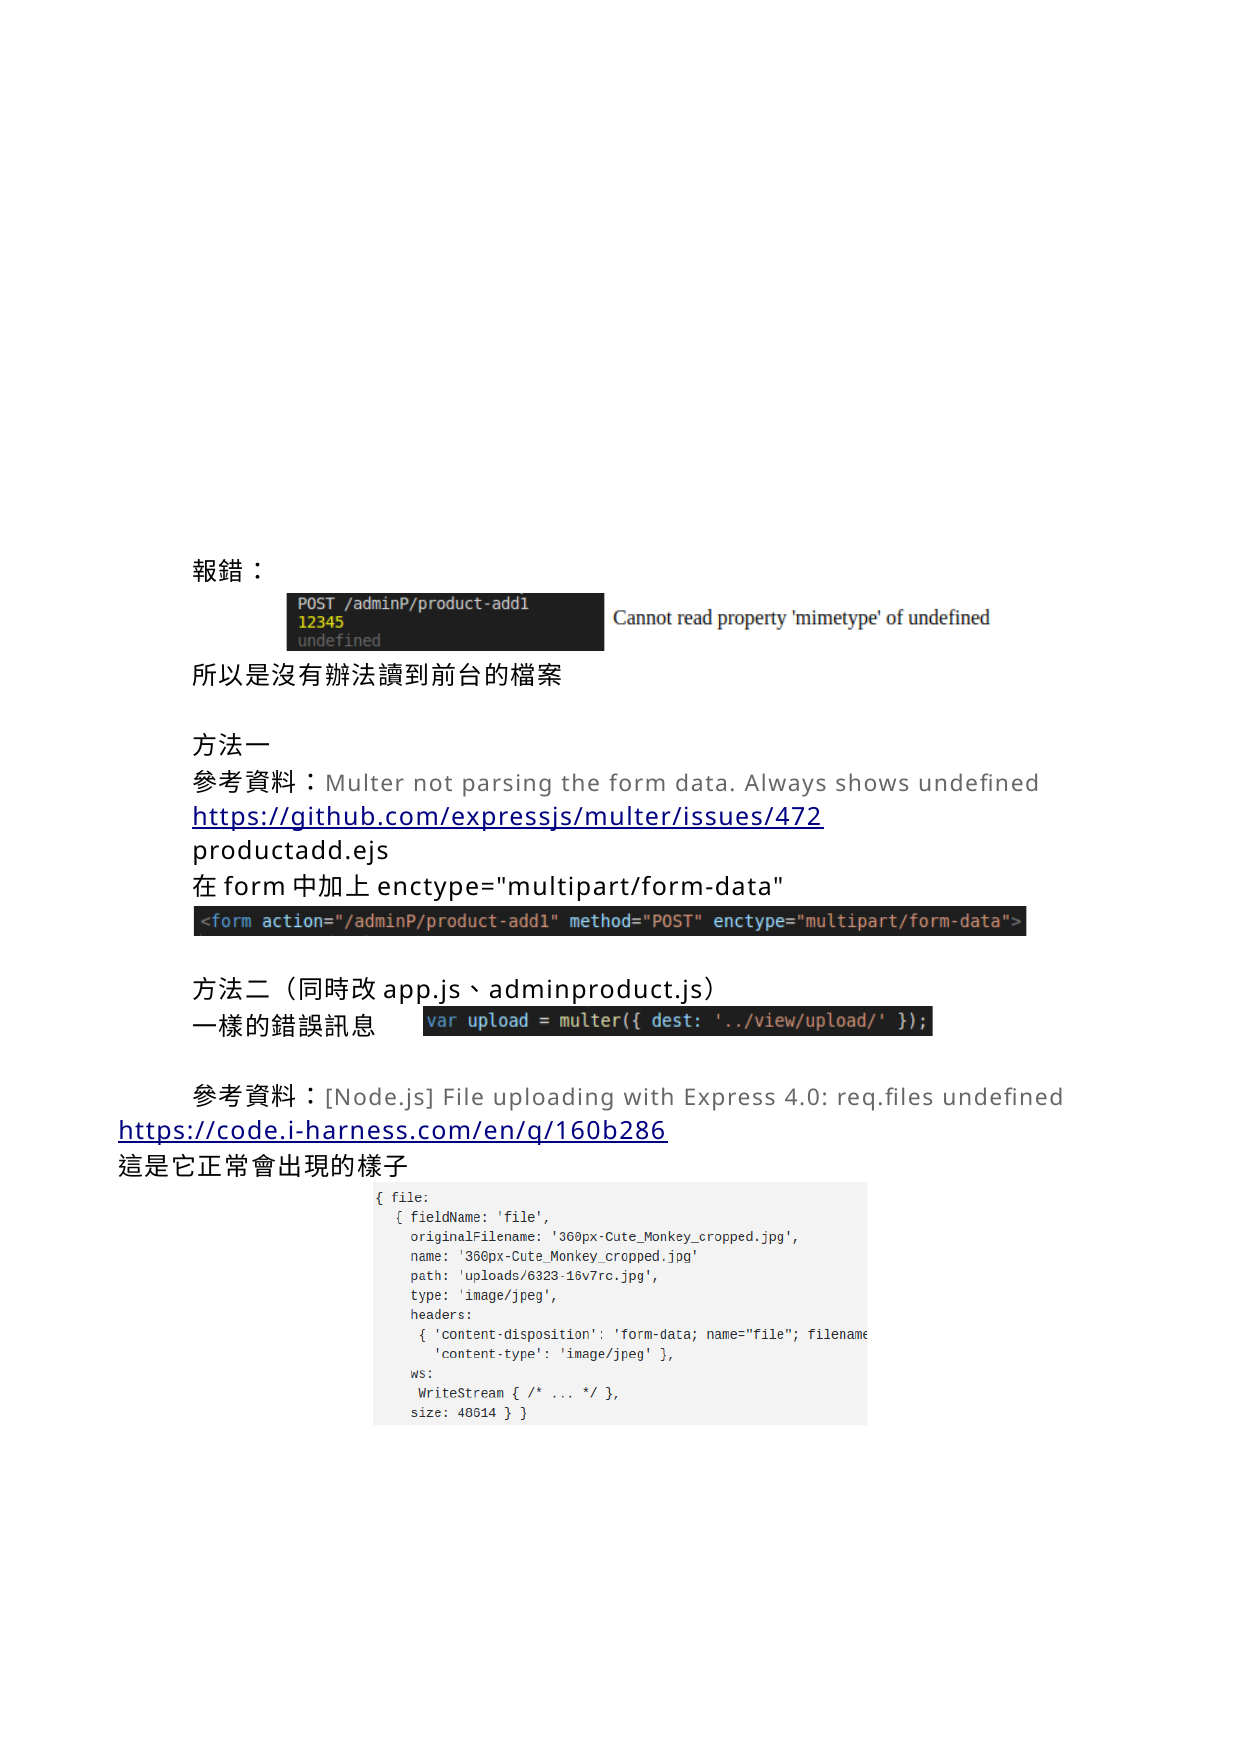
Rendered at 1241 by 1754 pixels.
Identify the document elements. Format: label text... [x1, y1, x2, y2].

text 在form中加上enctype="multipart/form-data" [118, 866, 1122, 903]
text 參考資料：[Node.js] File uploading with Express 4.0: req.files undefined [118, 1076, 1122, 1113]
text productadd.ejs [118, 832, 1122, 866]
picture [608, 604, 999, 631]
picture [193, 906, 1027, 936]
text 所以是沒有辦法讀到前台的檔案 [118, 655, 1122, 692]
picture [373, 1182, 868, 1425]
picture [423, 1006, 933, 1036]
text 參考資料：Multer not parsing the form data. Always shows undefined [118, 762, 1122, 798]
text https://code.i-harness.com/en/q/160b286 [118, 1113, 1122, 1147]
picture [286, 593, 605, 651]
text 方法一 [118, 726, 1122, 762]
text 報錯： [118, 551, 1122, 587]
text 這是它正常會出現的樣子 [118, 1147, 1122, 1183]
text https://github.com/expressjs/multer/issues/472 [118, 798, 1122, 832]
text 一樣的錯誤訊息 [118, 1006, 1122, 1042]
text 方法二（同時改app.js、adminproduct.js） [118, 970, 1122, 1006]
